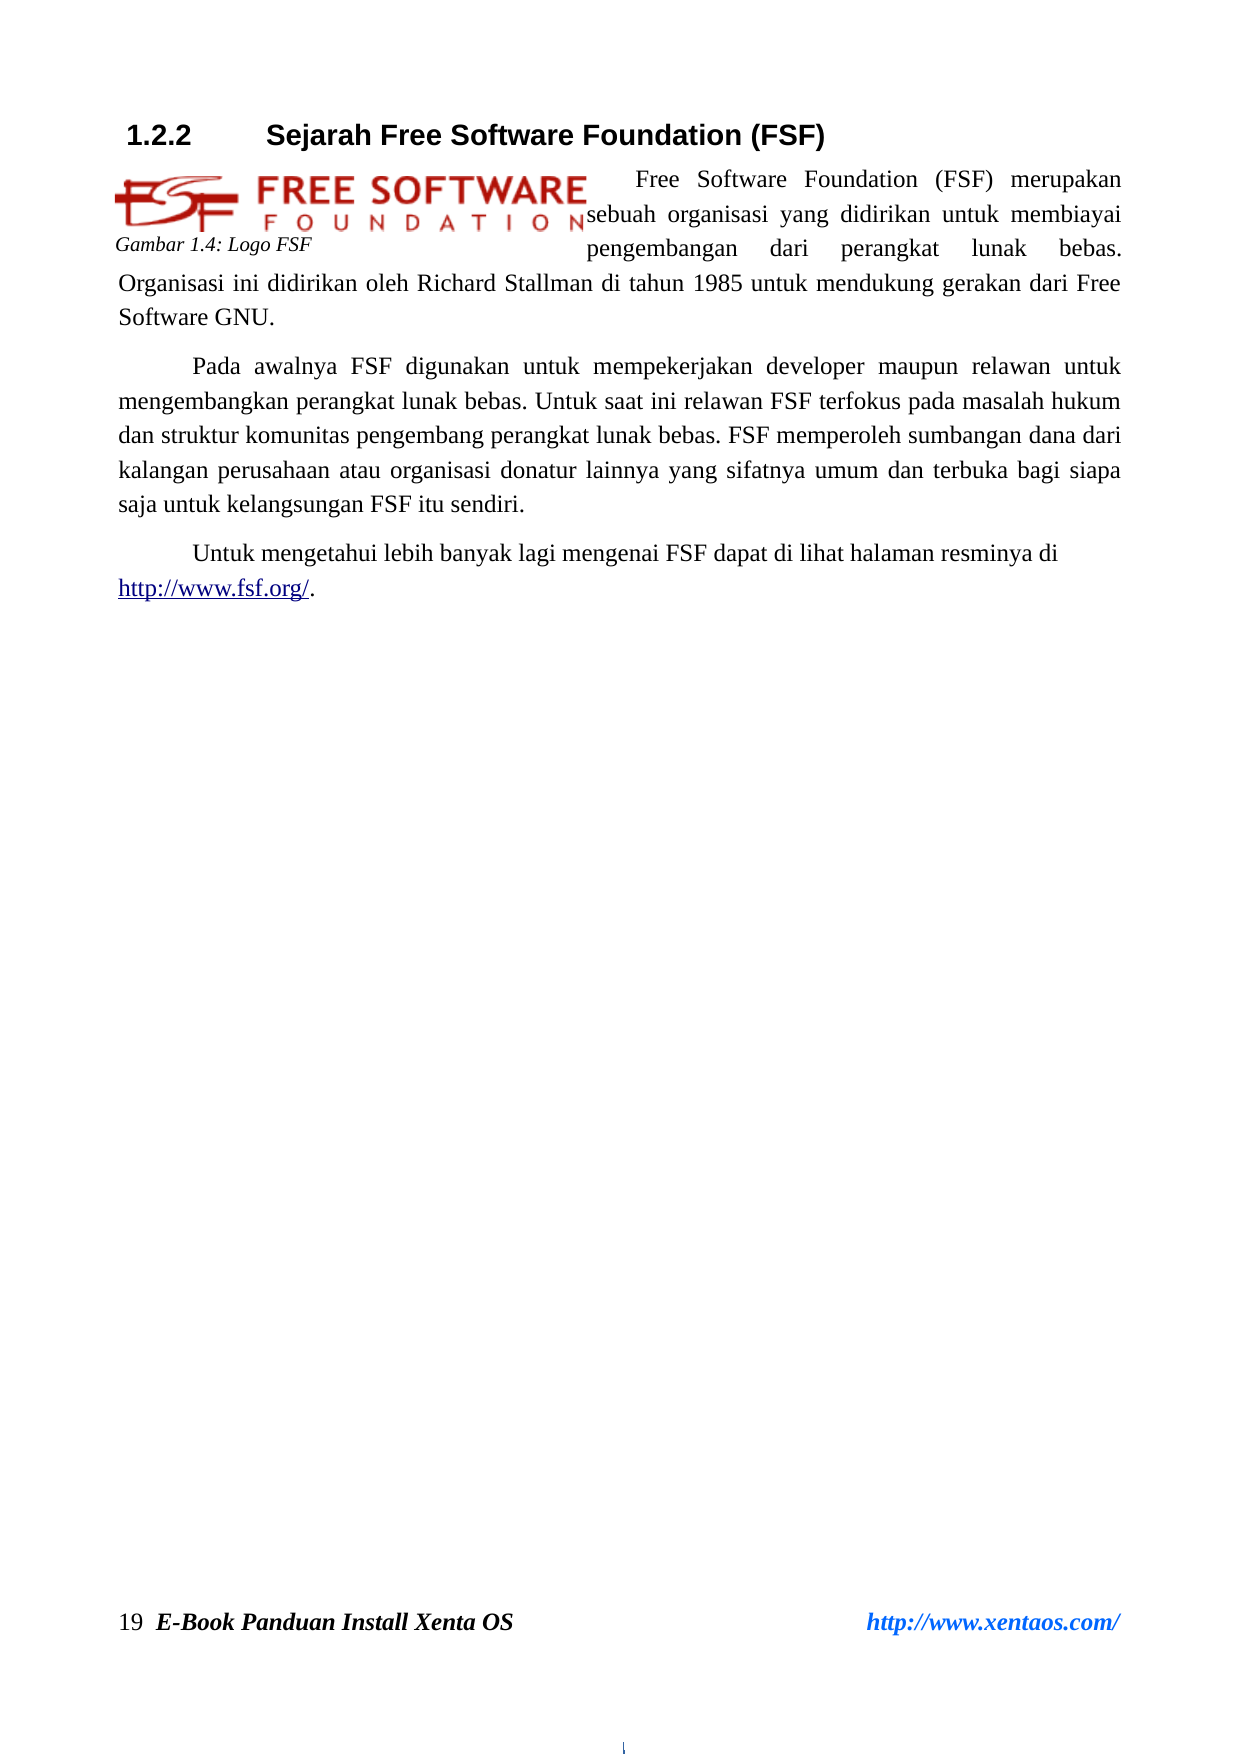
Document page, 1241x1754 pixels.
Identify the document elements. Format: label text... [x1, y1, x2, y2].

text Untuk mengetahui lebih banyak lagi mengenai FSF dapat di lihat halaman resminya di http://www.fsf.org/. [118, 538, 1122, 602]
picture [114, 176, 587, 232]
text Gambar 1.4: Logo FSF [115, 232, 586, 256]
subtitle Sejarah Free Software Foundation (FSF) [118, 118, 1122, 152]
text Free Software Foundation (FSF) merupakan sebuah organisasi yang didirikan untuk membiayai pengembangan dari perangkat lunak bebas. Organisasi ini didirikan oleh Richard Stallman di tahun 1985 untuk mendukung gerakan dari Free Software GNU. [115, 164, 1122, 331]
text Pada awalnya FSF digunakan untuk mempekerjakan developer maupun relawan untuk mengembangkan perangkat lunak bebas. Untuk saat ini relawan FSF terfokus pada masalah hukum dan struktur komunitas pengembang perangkat lunak bebas. FSF memperoleh sumbangan dana dari kalangan perusahaan atau organisasi donatur lainnya yang sifatnya umum dan terbuka bagi siapa saja untuk kelangsungan FSF itu sendiri. [118, 351, 1122, 518]
